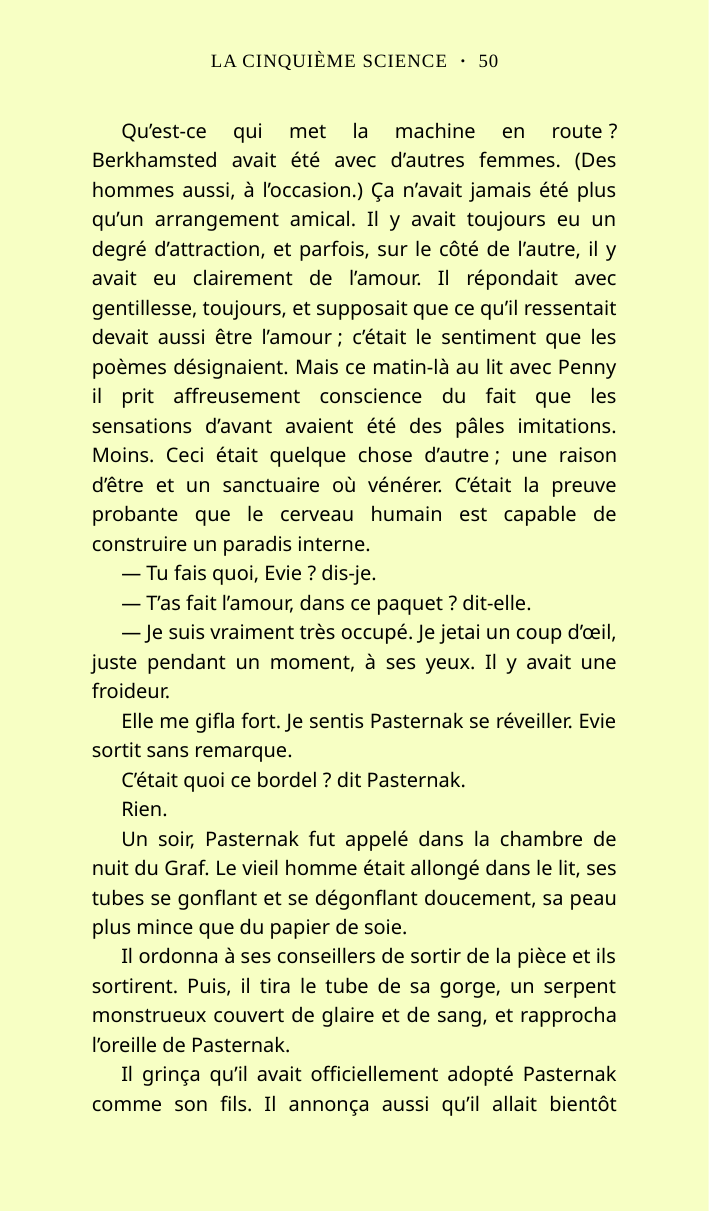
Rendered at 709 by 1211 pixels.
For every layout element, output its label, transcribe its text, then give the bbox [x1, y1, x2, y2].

text C’était quoi ce bordel ? dit Pasternak. [92, 763, 617, 793]
text Un soir, Pasternak fut appelé dans la chambre de nuit du Graf. Le vieil homme était allongé dans le lit, ses tubes se gonflant et se dégonflant doucement, sa peau plus mince que du papier de soie. [92, 822, 617, 940]
text Elle me gifla fort. Je sentis Pasternak se réveiller. Evie sortit sans remarque. [92, 704, 617, 763]
text — Tu fais quoi, Evie ? dis-je. [92, 557, 617, 587]
text Il ordonna à ses conseillers de sortir de la pièce et ils sortirent. Puis, il tira le tube de sa gorge, un serpent monstrueux couvert de glaire et de sang, et rapprocha l’oreille de Pasternak. [92, 940, 617, 1058]
text Il grinça qu’il avait officiellement adopté Pasternak comme son fils. Il annonça aussi qu’il allait bientôt [92, 1058, 617, 1117]
text — T’as fait l’amour, dans ce paquet ? dit-elle. [92, 587, 617, 616]
text — Je suis vraiment très occupé. Je jetai un coup d’œil, juste pendant un moment, à ses yeux. Il y avait une froideur. [92, 616, 617, 704]
text Rien. [92, 793, 617, 822]
text Qu’est-ce qui met la machine en route ? Berkhamsted avait été avec d’autres femmes. (Des hommes aussi, à l’occasion.) Ça n’avait jamais été plus qu’un arrangement amical. Il y avait toujours eu un degré d’attraction, et parfois, sur le côté de l’autre, il y avait eu clairement de l’amour. Il répondait avec gentillesse, toujours, et supposait que ce qu’il ressentait devait aussi être l’amour ; c’était le sentiment que les poèmes désignaient. Mais ce matin-là au lit avec Penny il prit affreusement conscience du fait que les sensations d’avant avaient été des pâles imitations. Moins. Ceci était quelque chose d’autre ; une raison d’être et un sanctuaire où vénérer. C’était la preuve probante que le cerveau humain est capable de construire un paradis interne. [92, 115, 617, 557]
